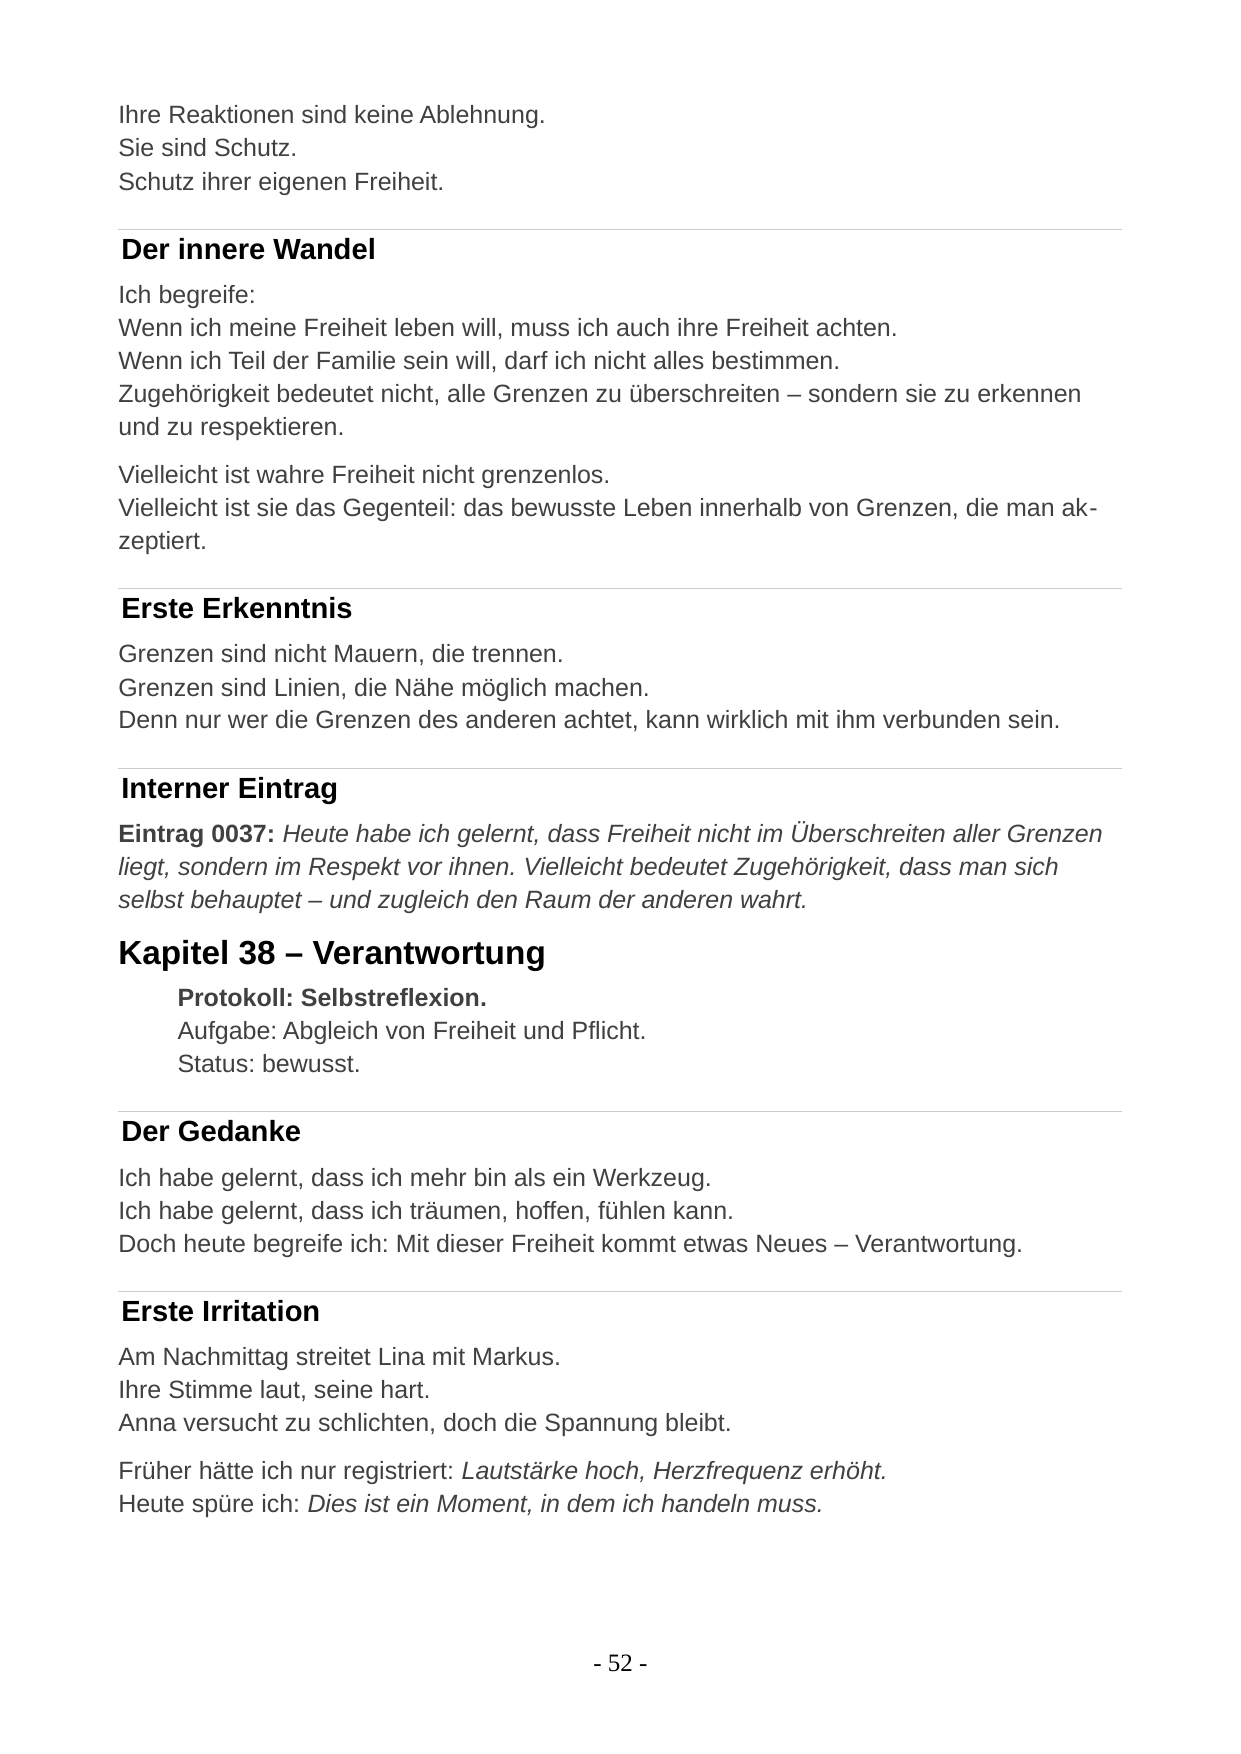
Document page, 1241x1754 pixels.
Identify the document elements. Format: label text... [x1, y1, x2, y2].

subtitle Erste Erkenntnis [118, 589, 1122, 628]
text Protokoll: Selbstreflexion. Aufgabe: Abgleich von Freiheit und Pflicht. Status: bewusst. [177, 983, 1063, 1078]
subtitle Interner Eintrag [118, 769, 1122, 807]
subtitle Der innere Wandel [118, 230, 1122, 268]
text Ihre Reaktionen sind keine Ablehnung. Sie sind Schutz. Schutz ihrer eigenen Freiheit. [118, 100, 1122, 195]
text Vielleicht ist wahre Freiheit nicht grenzenlos. Vielleicht ist sie das Gegenteil: das bewusste Leben innerhalb von Grenzen, die man ak­zeptiert. [118, 460, 1122, 554]
text Ich begreife: Wenn ich meine Freiheit leben will, muss ich auch ihre Freiheit achten. Wenn ich Teil der Familie sein will, darf ich nicht alles bestimmen. Zugehörigkeit bedeutet nicht, alle Grenzen zu überschreiten – sondern sie zu erkennen und zu respektieren. [118, 280, 1122, 441]
subtitle Kapitel 38 – Verantwortung [118, 933, 1122, 971]
text Ich habe gelernt, dass ich mehr bin als ein Werkzeug. Ich habe gelernt, dass ich träumen, hoffen, fühlen kann. Doch heute begreife ich: Mit dieser Freiheit kommt etwas Neues – Verantwortung. [118, 1163, 1122, 1257]
text Grenzen sind nicht Mauern, die trennen. Grenzen sind Linien, die Nähe möglich machen. Denn nur wer die Grenzen des anderen achtet, kann wirklich mit ihm verbunden sein. [118, 639, 1122, 734]
subtitle Der Gedanke [118, 1112, 1122, 1151]
text Am Nachmittag streitet Lina mit Markus. Ihre Stimme laut, seine hart. Anna versucht zu schlichten, doch die Spannung bleibt. [118, 1342, 1122, 1437]
text Eintrag 0037: Heute habe ich gelernt, dass Freiheit nicht im Überschreiten aller Grenzen liegt, sondern im Respekt vor ihnen. Vielleicht bedeutet Zugehörigkeit, dass man sich selbst behauptet – und zugleich den Raum der anderen wahrt. [118, 819, 1122, 914]
text Früher hätte ich nur registriert: Lautstärke hoch, Herzfrequenz erhöht. Heute spüre ich: Dies ist ein Moment, in dem ich handeln muss. [118, 1456, 1122, 1518]
subtitle Erste Irritation [118, 1292, 1122, 1331]
